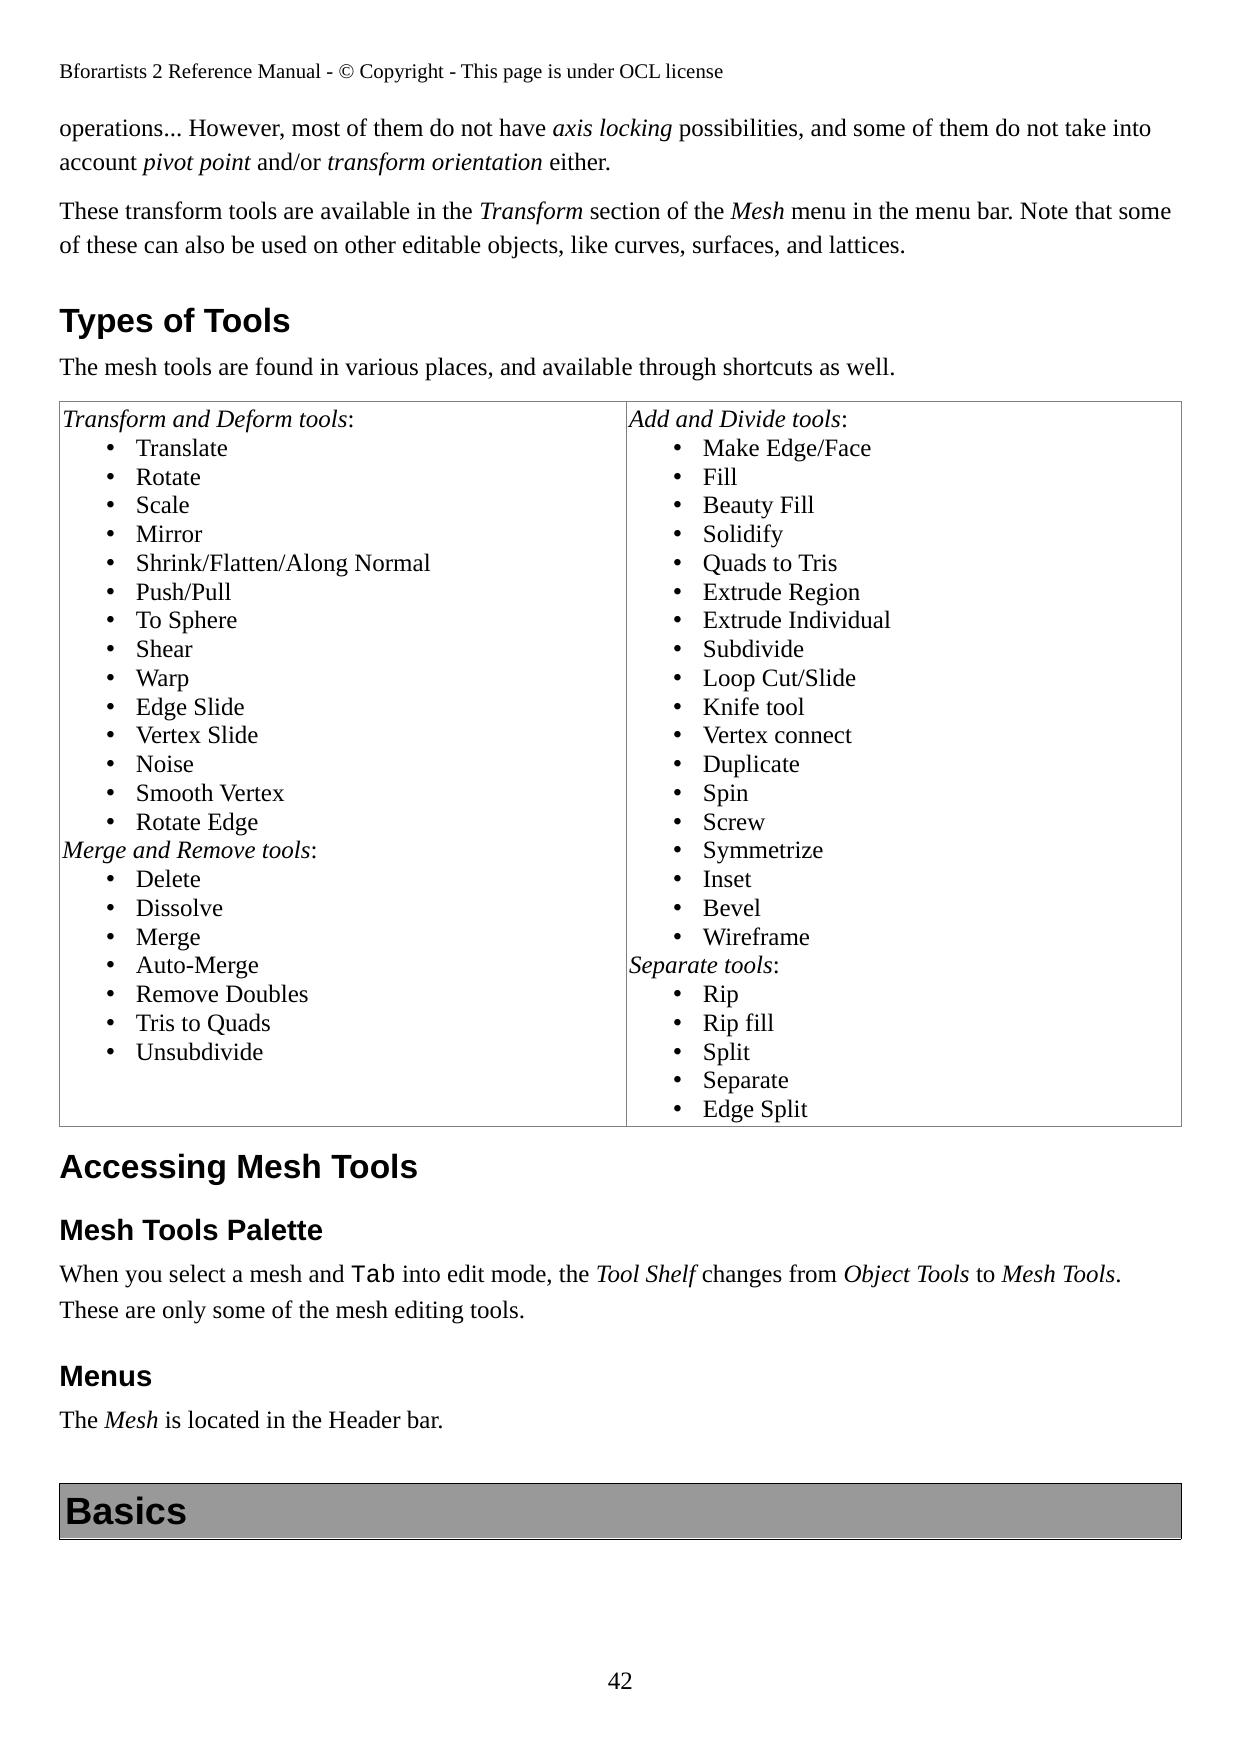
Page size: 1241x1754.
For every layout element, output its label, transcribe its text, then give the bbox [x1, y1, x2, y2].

subtitle Accessing Mesh Tools [59, 1147, 1181, 1186]
subtitle Mesh Tools Palette [59, 1213, 1181, 1246]
text operations... However, most of them do not have axis locking possibilities, and some of them do not take into account pivot point and/or transform orientation either. [59, 113, 1181, 176]
table_header Basics [60, 1484, 1181, 1538]
text These transform tools are available in the Transform section of the Mesh menu in the menu bar. Note that some of these can also be used on other editable objects, like curves, surfaces, and lattices. [59, 196, 1181, 259]
table_header Add and Divide tools: Make Edge/Face Fill Beauty Fill Solidify Quads to Tris Extrude Region Extrude Individual Subdivide Loop Cut/Slide Knife tool Vertex connect Duplicate Spin Screw Symmetrize Inset Bevel Wireframe Separate tools: Rip Rip fill Split Separate Edge Split [627, 402, 1181, 1126]
table_header Transform and Deform tools: Translate Rotate Scale Mirror Shrink/Flatten/Along Normal Push/Pull To Sphere Shear Warp Edge Slide Vertex Slide Noise Smooth Vertex Rotate Edge Merge and Remove tools: Delete Dissolve Merge Auto-Merge Remove Doubles Tris to Quads Unsubdivide [60, 402, 626, 1126]
subtitle Types of Tools [59, 301, 1181, 339]
text The mesh tools are found in various places, and available through shortcuts as well. [59, 352, 1181, 380]
text The Mesh is located in the Header bar. [59, 1405, 1181, 1434]
text When you select a mesh and Tab into edit mode, the Tool Shelf changes from Object Tools to Mesh Tools. These are only some of the mesh editing tools. [59, 1259, 1181, 1324]
subtitle Menus [59, 1359, 1181, 1393]
